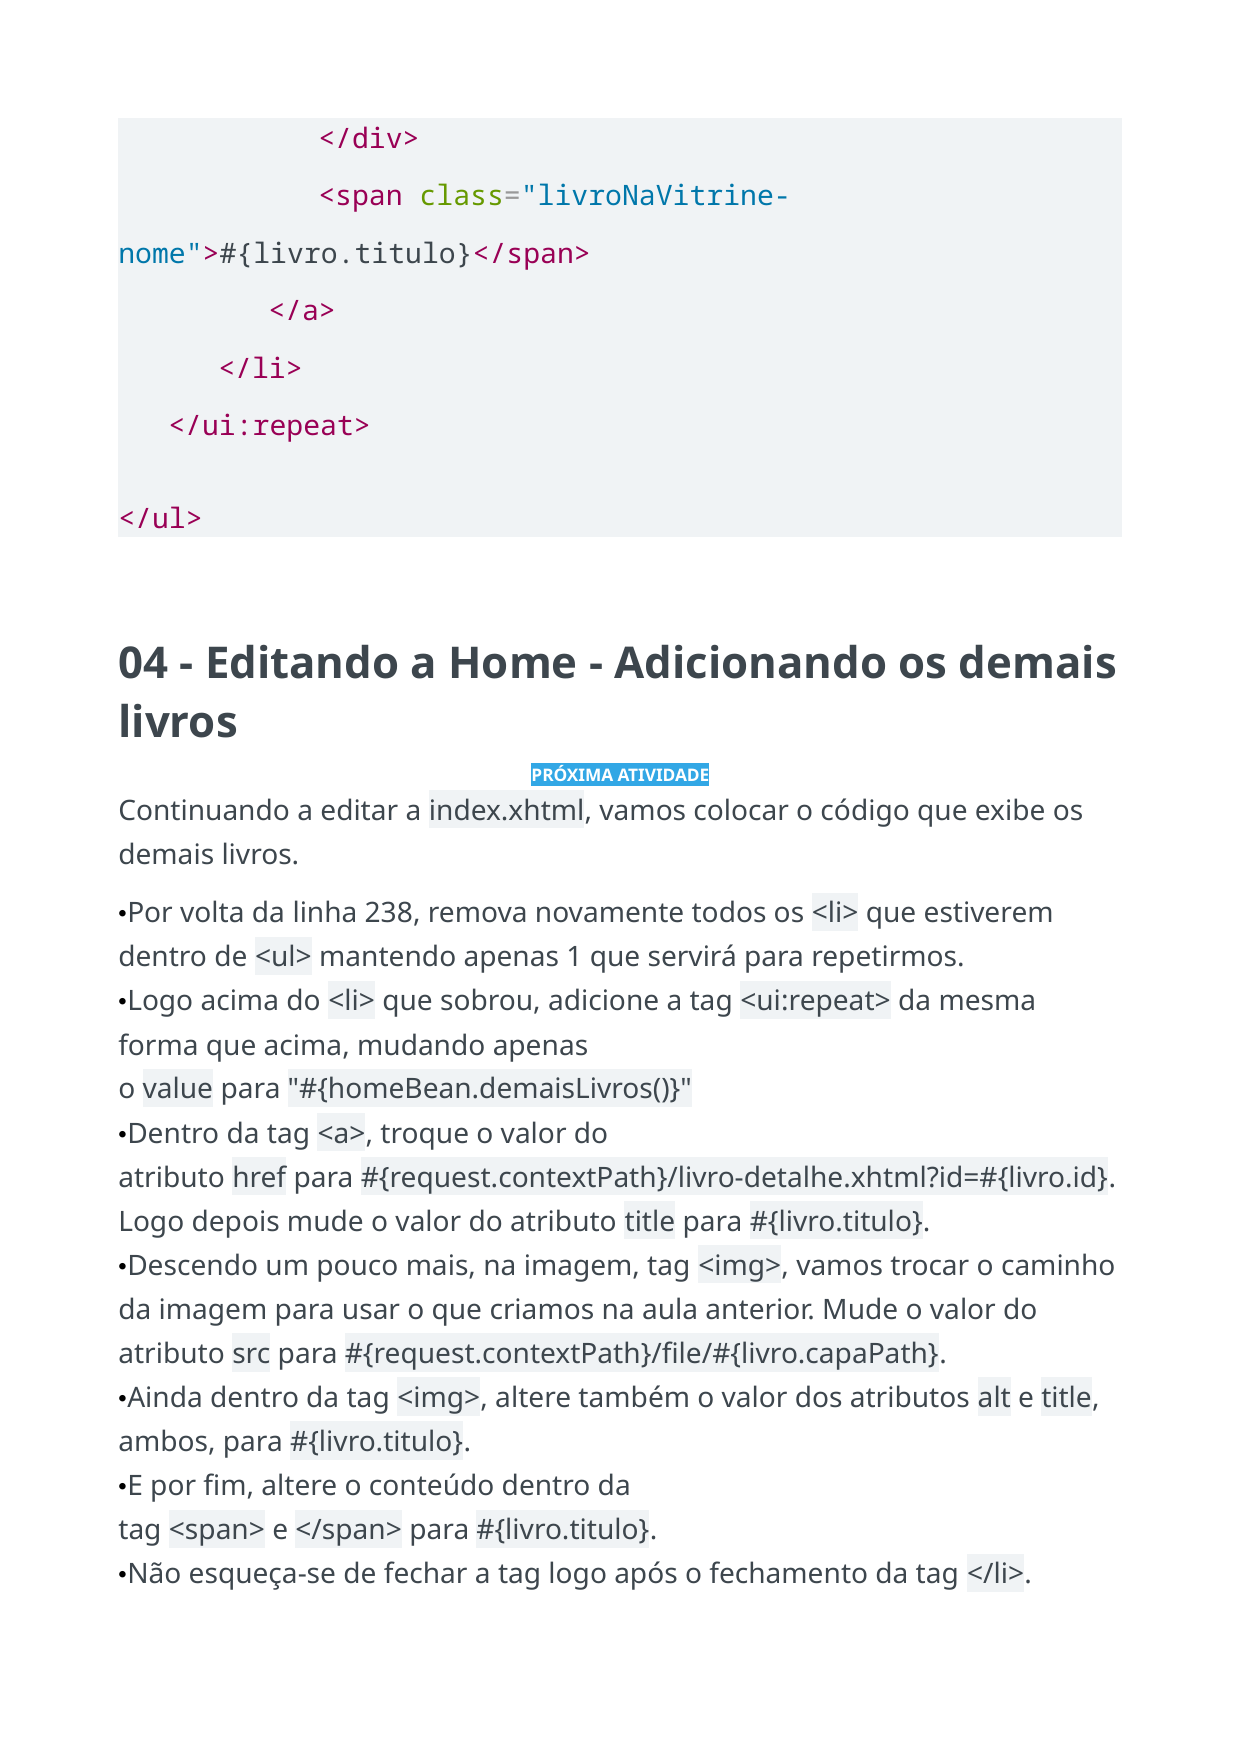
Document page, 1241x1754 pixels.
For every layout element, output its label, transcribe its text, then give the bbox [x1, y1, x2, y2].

list Por volta da linha 238, remova novamente todos os <li> que estiverem dentro de <ul> mantendo apenas 1 que servirá para repetirmos. [118, 893, 1122, 975]
text <span class="livroNaVitrine-nome">#{livro.titulo}</span> [118, 176, 1122, 271]
text </div> [118, 118, 1122, 156]
text </ul> [118, 498, 1122, 537]
text </li> [118, 348, 1122, 386]
list Não esqueça-se de fechar a tag logo após o fechamento da tag </li>. [118, 1553, 1122, 1592]
list Ainda dentro da tag <img>, altere também o valor dos atributos alt e title, ambos, para #{livro.titulo}. [118, 1377, 1122, 1460]
text </a> [118, 291, 1122, 329]
list Descendo um pouco mais, na imagem, tag <img>, vamos trocar o caminho da imagem para usar o que criamos na aula anterior. Mude o valor do atributo src para #{request.contextPath}/file/#{livro.capaPath}. [118, 1245, 1122, 1372]
list Logo acima do <li> que sobrou, adicione a tag <ui:repeat> da mesma forma que acima, mudando apenas o value para "#{homeBean.demaisLivros()}" [118, 981, 1122, 1107]
text </ui:repeat> [118, 406, 1122, 444]
list E por fim, altere o conteúdo dentro da tag <span> e </span> para #{livro.titulo}. [118, 1465, 1122, 1548]
text Continuando a editar a index.xhtml, vamos colocar o código que exibe os demais livros. [118, 790, 1122, 872]
subtitle 04 - Editando a Home - Adicionando os demais livros [118, 631, 1122, 751]
list Dentro da tag <a>, troque o valor do atributo href para #{request.contextPath}/livro-detalhe.xhtml?id=#{livro.id}. Logo depois mude o valor do atributo title para #{livro.titulo}. [118, 1113, 1122, 1239]
text PRÓXIMA ATIVIDADE [118, 763, 1122, 786]
